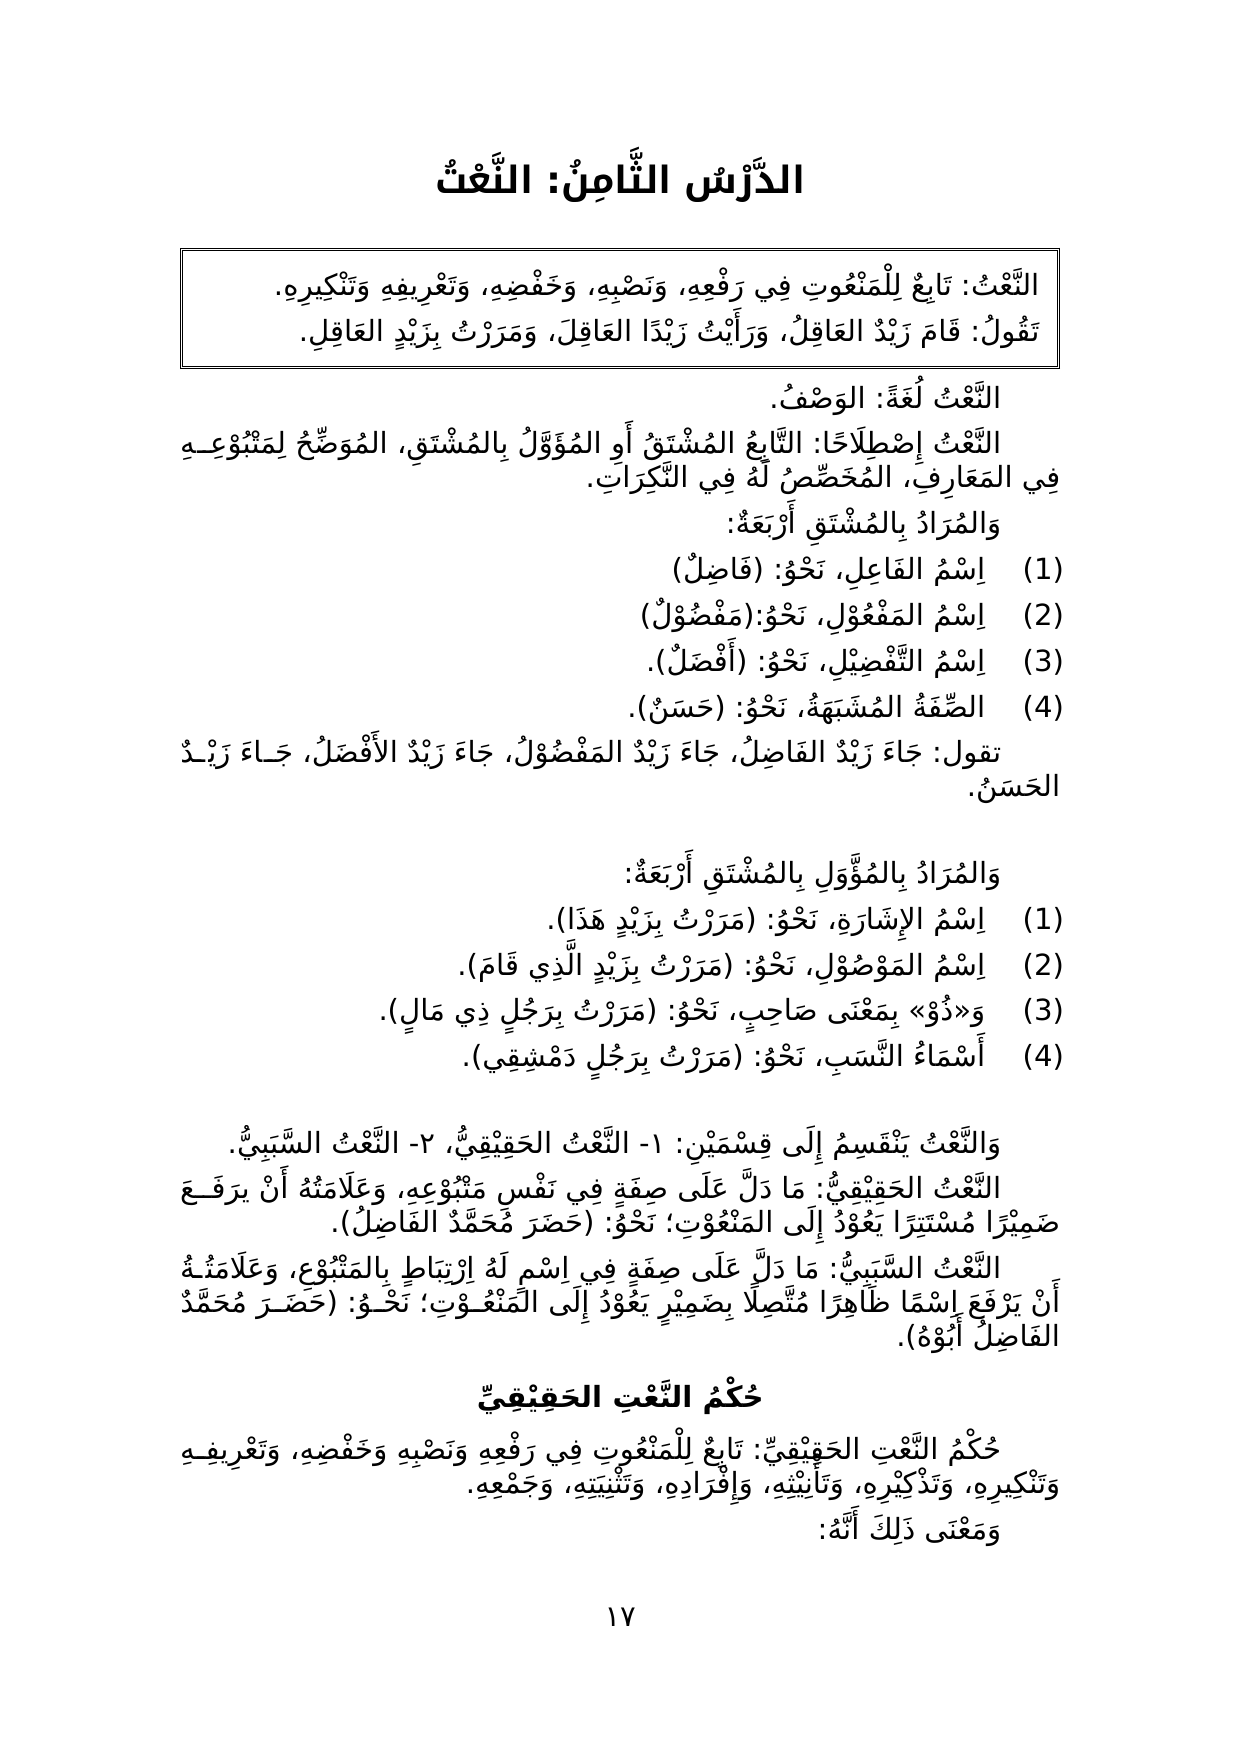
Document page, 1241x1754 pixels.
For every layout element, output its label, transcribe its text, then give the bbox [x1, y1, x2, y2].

list اِسْمُ الإِشَارَةِ، نَحْوُ: (مَرَرْتُ بِزَيْدٍ هَذَا). [180, 902, 1023, 936]
text وَمَعْنَى ذَلِكَ أَنَّهُ: [180, 1512, 1060, 1546]
list وَ«ذُوْ» بِمَعْنَى صَاحِبٍ، نَحْوُ: (مَرَرْتُ بِرَجُلٍ ذِي مَالٍ). [180, 994, 1023, 1028]
text النَّعْتُ الحَقِيْقِيُّ: مَا دَلَّ عَلَى صِفَةٍ فِي نَفْسِ مَتْبُوْعِهِ، وَعَلَامَتُهُ أَنْ يرَفَعَ ضَمِيْرًا مُسْتَتِرًا يَعُوْدُ إِلَى المَنْعُوْتِ؛ نَحْوُ: (حَضَرَ مُحَمَّدٌ الفَاضِلُ). [180, 1172, 1060, 1240]
text وَالنَّعْتُ يَنْقَسِمُ إِلَى قِسْمَيْنِ: ١- النَّعْتُ الحَقِيْقِيُّ، ٢- النَّعْتُ السَّبَبِيُّ. [180, 1126, 1060, 1160]
subtitle حُكْمُ النَّعْتِ الحَقِيْقِيِّ [180, 1380, 1060, 1414]
list اِسْمُ التَّفْضِيْلِ، نَحْوُ: (أَفْضَلٌ). [180, 644, 1023, 678]
text حُكْمُ النَّعْتِ الحَقِيْقِيِّ: تَابِعٌ لِلْمَنْعُوتِ فِي رَفْعِهِ وَنَصْبِهِ وَخَفْضِهِ، وَتَعْرِيفِهِ وَتَنْكِيرِهِ، وَتَذْكِيْرِهِ، وَتَأْنِيْثِهِ، وَإِفْرَادِهِ، وَتَثْنِيَتِهِ، وَجَمْعِهِ. [180, 1433, 1060, 1501]
text تَقُولُ: قَامَ زَيْدٌ العَاقِلُ، وَرَأَيْتُ زَيْدًا العَاقِلَ، وَمَرَرْتُ بِزَيْدٍ العَاقِلِ. [183, 293, 1057, 366]
text تقول: جَاءَ زَيْدٌ الفَاضِلُ، جَاءَ زَيْدٌ المَفْضُوْلُ، جَاءَ زَيْدٌ الأَفْضَلُ، جَاءَ زَيْدٌ الحَسَنُ. [180, 736, 1060, 804]
text وَالمُرَادُ بِالمُشْتَقِ أَرْبَعَةٌ: [180, 507, 1060, 541]
list الصِّفَةُ المُشَبَهَةُ، نَحْوُ: (حَسَنٌ). [180, 690, 1023, 724]
list اِسْمُ الفَاعِلِ، نَحْوُ: (فَاضِلٌ) [180, 552, 1023, 586]
text النَّعْتُ السَّبَبِيُّ: مَا دَلَّ عَلَى صِفَةٍ فِي اِسْمٍ لَهُ اِرْتِبَاطٍ بِالمَتْبُوْعِ، وَعَلَامَتُةُ أَنْ يَرْفَعَ اِسْمًا ظَاهِرًا مُتَّصِلًا بِضَمِيْرٍ يَعُوْدُ إِلَى المَنْعُوْتِ؛ نَحْوُ: (حَضَرَ مُحَمَّدٌ الفَاضِلُ أَبُوْهُ). [180, 1252, 1060, 1353]
list اِسْمُ المَفْعُوْلِ، نَحْوُ:(مَفْضُوْلٌ) [180, 598, 1023, 632]
list اِسْمُ المَوْصُوْلِ، نَحْوُ: (مَرَرْتُ بِزَيْدٍ الَّذِي قَامَ). [180, 948, 1023, 982]
list أَسْمَاءُ النَّسَبِ، نَحْوُ: (مَرَرْتُ بِرَجُلٍ دَمْشِقِي). [180, 1039, 1023, 1073]
text وَالمُرَادُ بِالمُؤَّوَلِ بِالمُشْتَقِ أَرْبَعَةٌ: [180, 856, 1060, 890]
text النَّعْتُ لُغَةً: الوَصْفُ. [180, 381, 1060, 415]
text النَّعْتُ: تَابِعٌ لِلْمَنْعُوتِ فِي رَفْعِهِ، وَنَصْبِهِ، وَخَفْضِهِ، وَتَعْرِيفِهِ وَتَنْكِيرِهِ. [183, 251, 1057, 293]
subtitle الدَّرْسُ الثَّامِنُ: النَّعْتُ [180, 146, 1060, 217]
text النَّعْتُ إِصْطِلَاحًا: التَّابِعُ المُشْتَقُ أَوِ المُؤَوَّلُ بِالمُشْتَقِ، المُوَضِّحُ لِمَتْبُوْعِهِ فِي المَعَارِفِ، المُخَصِّصُ لَهُ فِي النَّكِرَاتِ. [180, 427, 1060, 495]
